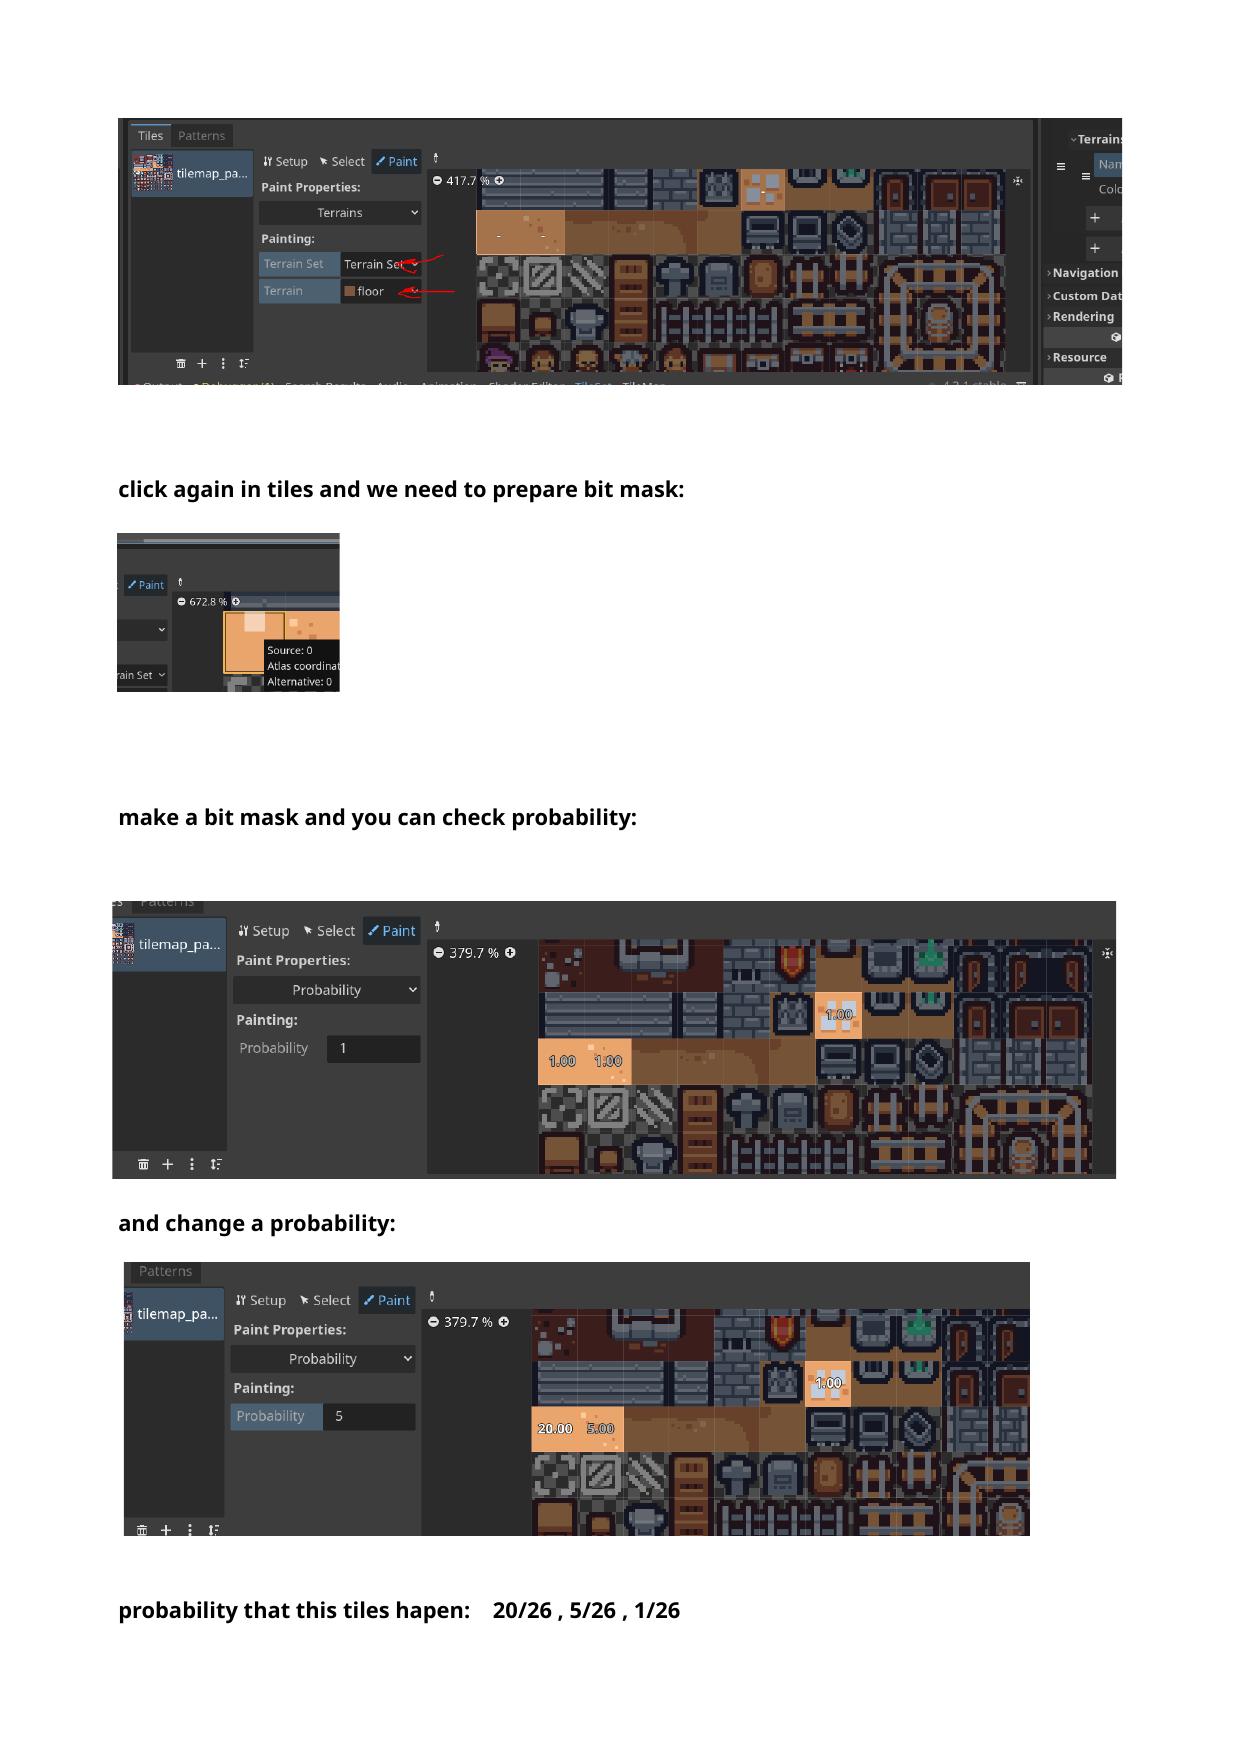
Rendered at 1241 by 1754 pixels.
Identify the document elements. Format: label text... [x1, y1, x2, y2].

picture [118, 118, 1123, 385]
text click again in tiles and we need to prepare bit mask: [118, 474, 1122, 504]
text probability that this tiles hapen: 20/26 , 5/26 , 1/26 [118, 1595, 1122, 1625]
picture [123, 1262, 1030, 1536]
text and change a probability: [118, 1208, 1122, 1238]
picture [117, 533, 340, 692]
text make a bit mask and you can check probability: [118, 802, 1122, 832]
picture [112, 901, 1117, 1179]
